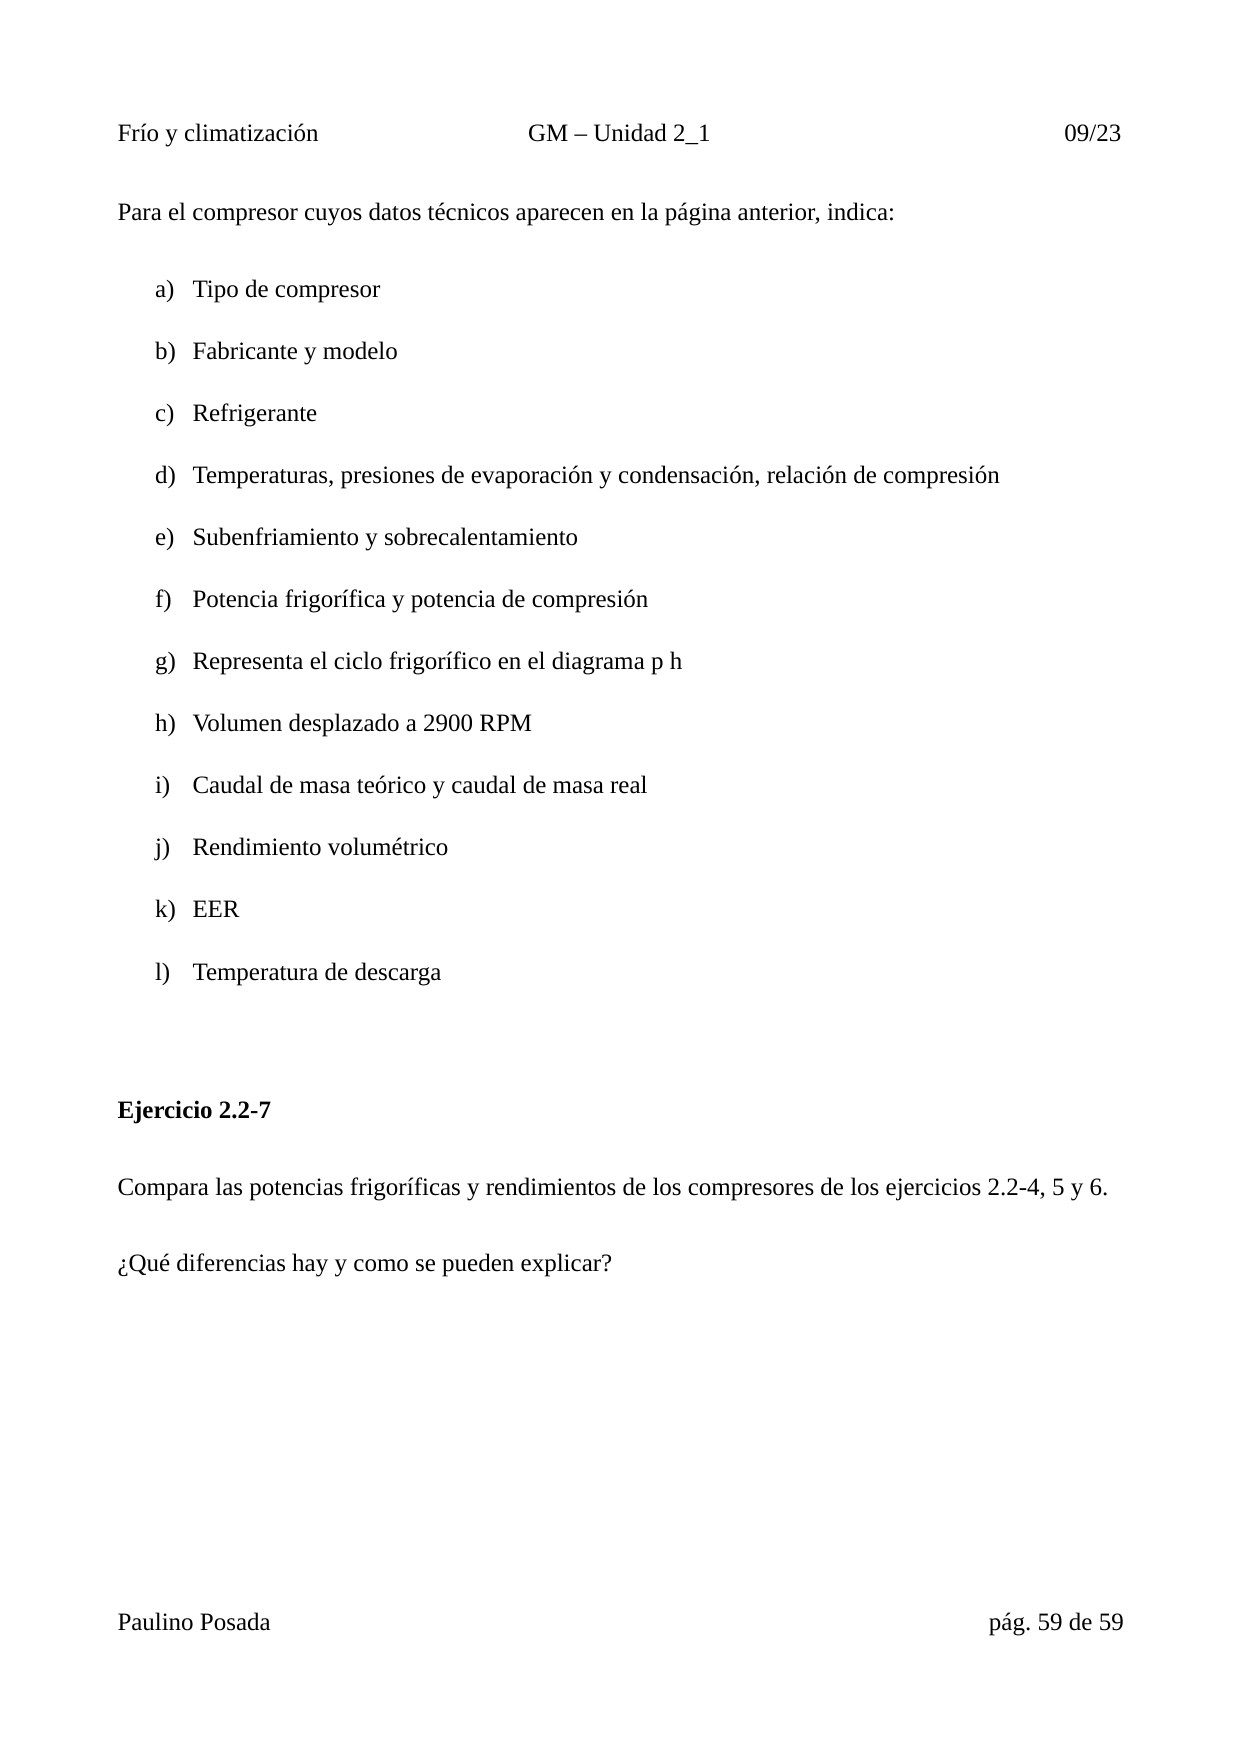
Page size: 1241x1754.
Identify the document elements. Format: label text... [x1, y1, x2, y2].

list Potencia frigorífica y potencia de compresión [155, 584, 1123, 613]
text Para el compresor cuyos datos técnicos aparecen en la página anterior, indica: [117, 197, 1123, 226]
list Temperatura de descarga [155, 957, 1123, 985]
list Volumen desplazado a 2900 RPM [155, 708, 1123, 737]
list Refrigerante [155, 398, 1123, 427]
list EER [155, 894, 1123, 923]
text Ejercicio 2.2-7 [117, 1095, 1123, 1124]
list Tipo de compresor [155, 274, 1123, 302]
list Caudal de masa teórico y caudal de masa real [155, 770, 1123, 799]
text Compara las potencias frigoríficas y rendimientos de los compresores de los ejercicios 2.2-4, 5 y 6. [117, 1172, 1123, 1200]
list Temperaturas, presiones de evaporación y condensación, relación de compresión [155, 460, 1123, 489]
list Fabricante y modelo [155, 336, 1123, 364]
list Representa el ciclo frigorífico en el diagrama p h [155, 646, 1123, 675]
text ¿Qué diferencias hay y como se pueden explicar? [117, 1248, 1123, 1277]
list Rendimiento volumétrico [155, 832, 1123, 861]
list Subenfriamiento y sobrecalentamiento [155, 522, 1123, 551]
